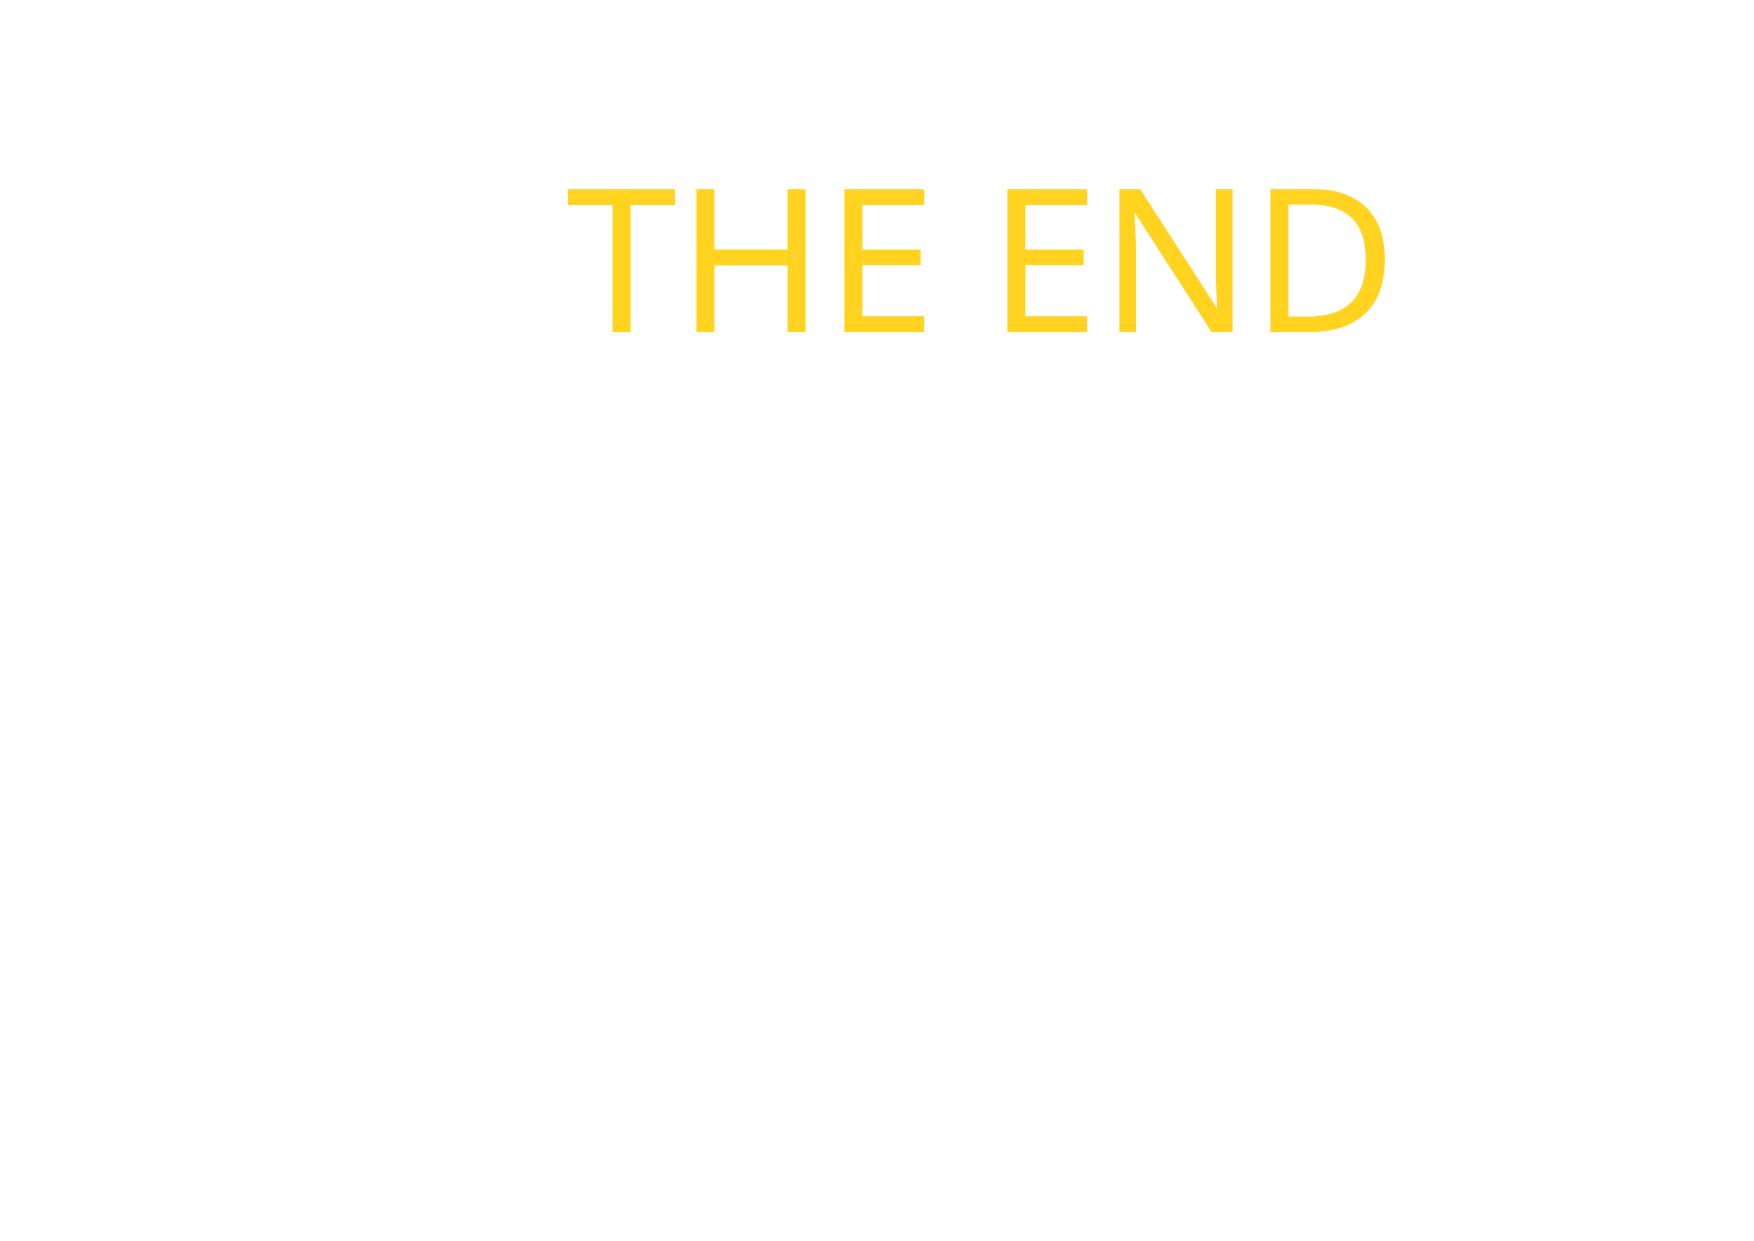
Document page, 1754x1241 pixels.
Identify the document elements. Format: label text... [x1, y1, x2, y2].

text THE END [118, 118, 1636, 391]
